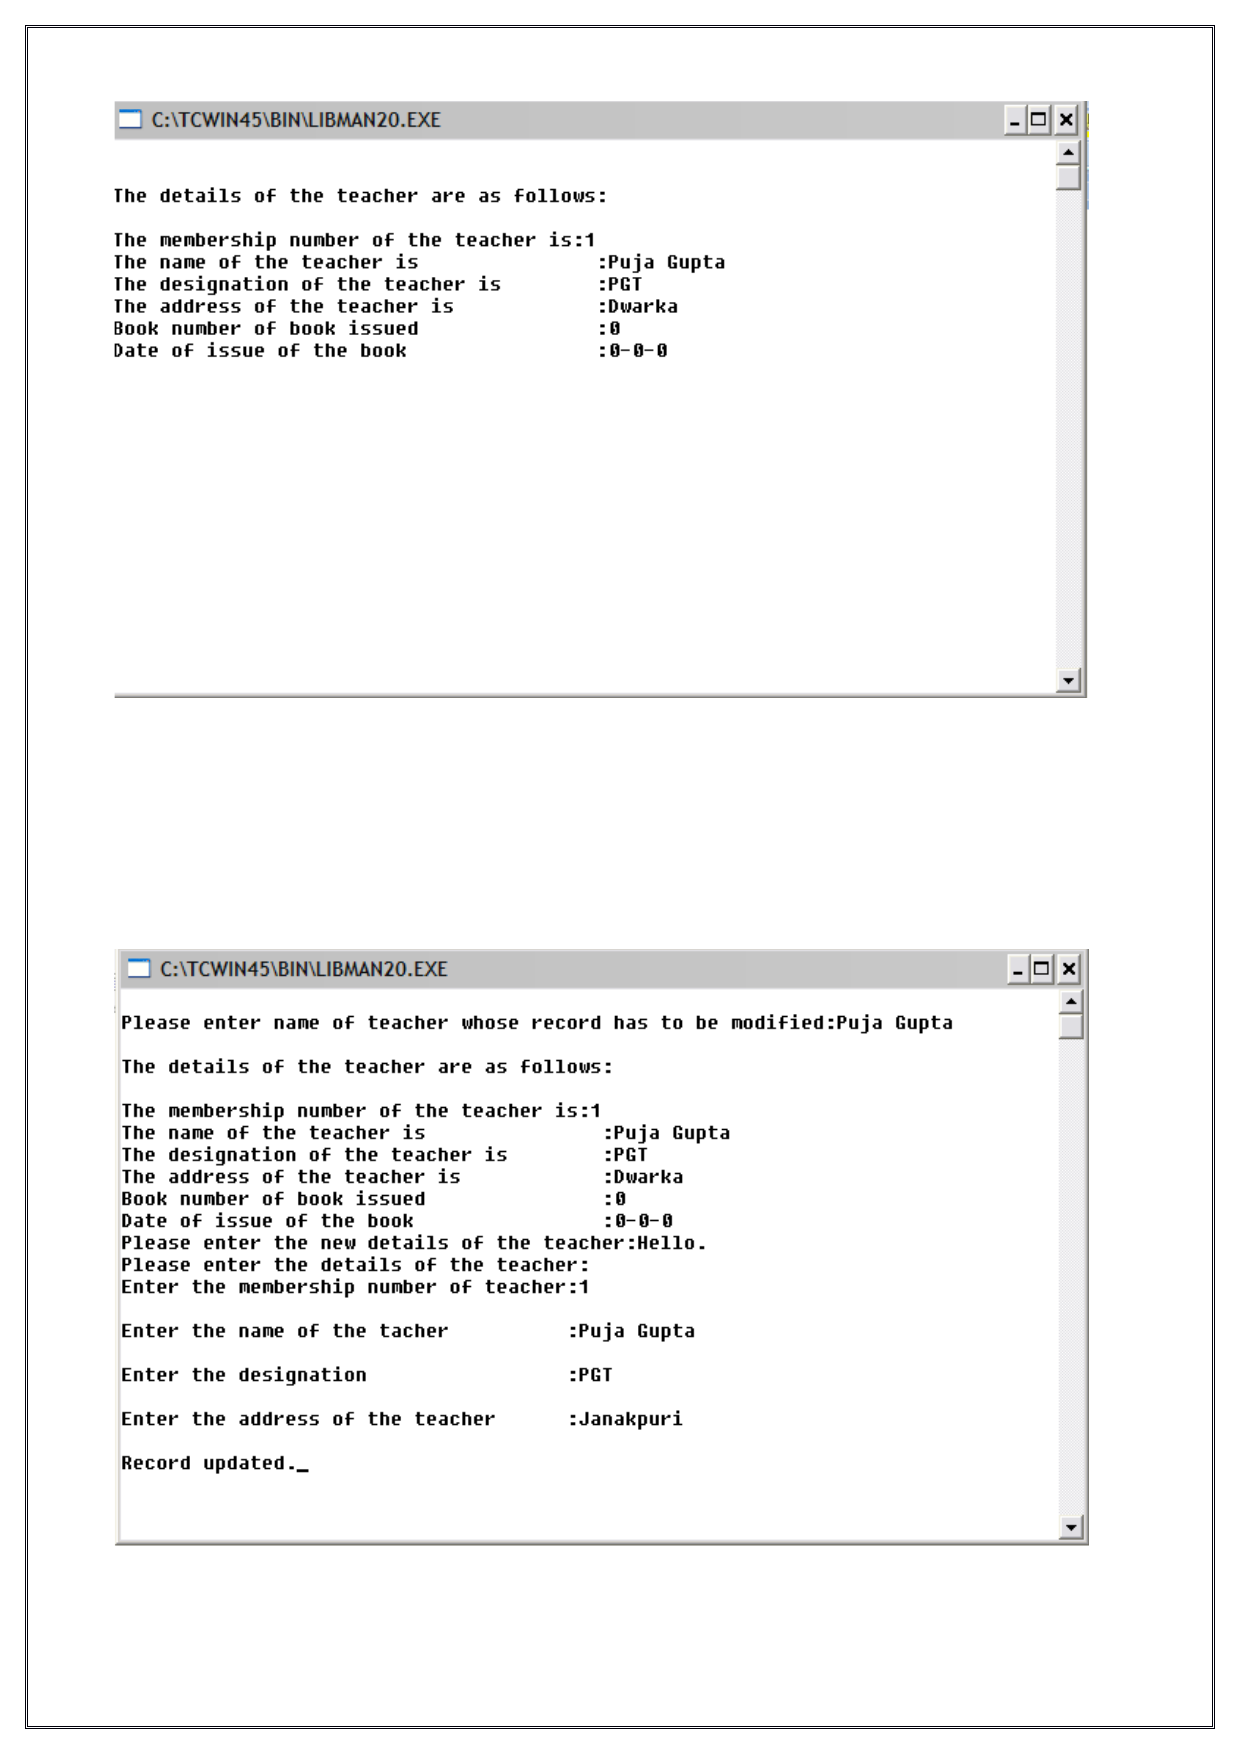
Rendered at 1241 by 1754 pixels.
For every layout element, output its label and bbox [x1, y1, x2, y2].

picture [114, 101, 761, 698]
picture [114, 949, 316, 1546]
